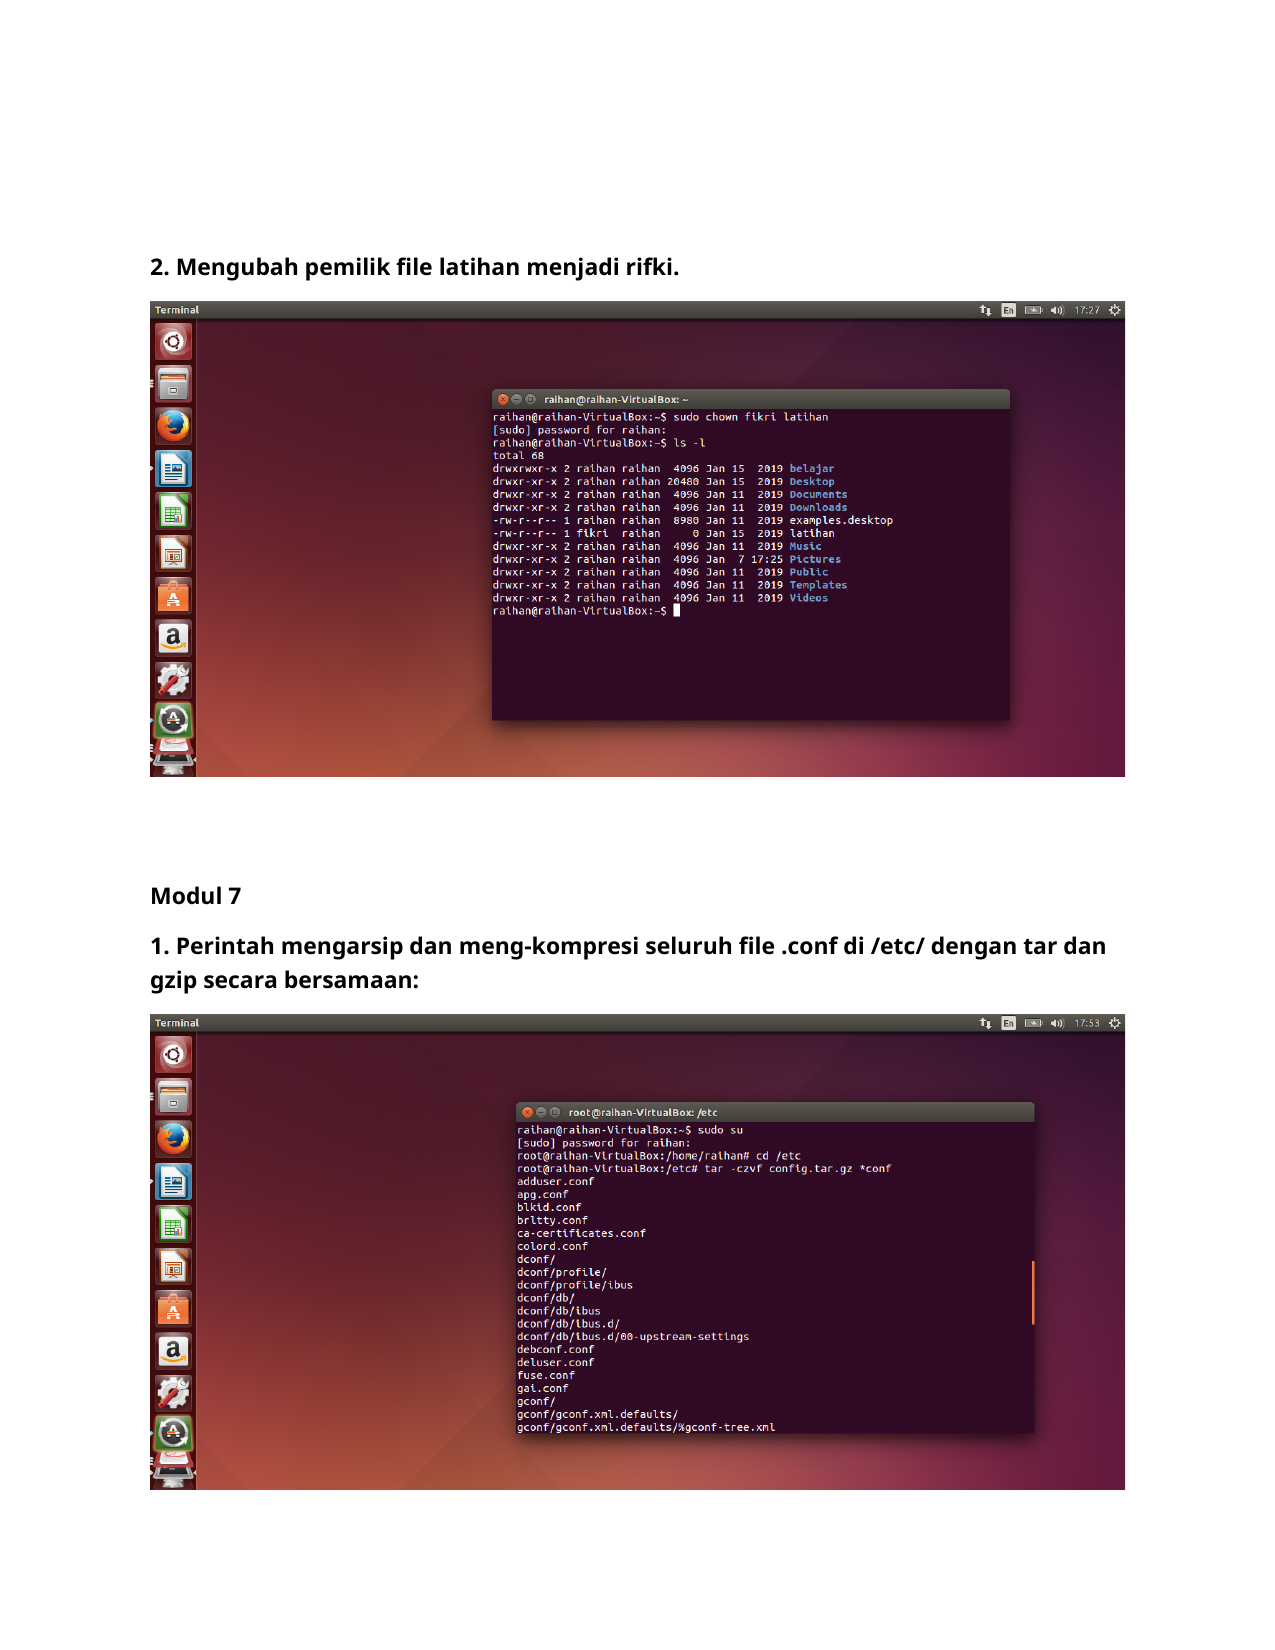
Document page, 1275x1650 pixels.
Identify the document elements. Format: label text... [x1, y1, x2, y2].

picture [150, 301, 1125, 777]
picture [150, 1014, 1125, 1490]
text Modul 7 [150, 880, 1125, 911]
text 1. Perintah mengarsip dan meng-kompresi seluruh file .conf di /etc/ dengan tar dan gzip secara bersamaan: [150, 930, 1125, 995]
text 2. Mengubah pemilik file latihan menjadi rifki. [150, 251, 1125, 282]
